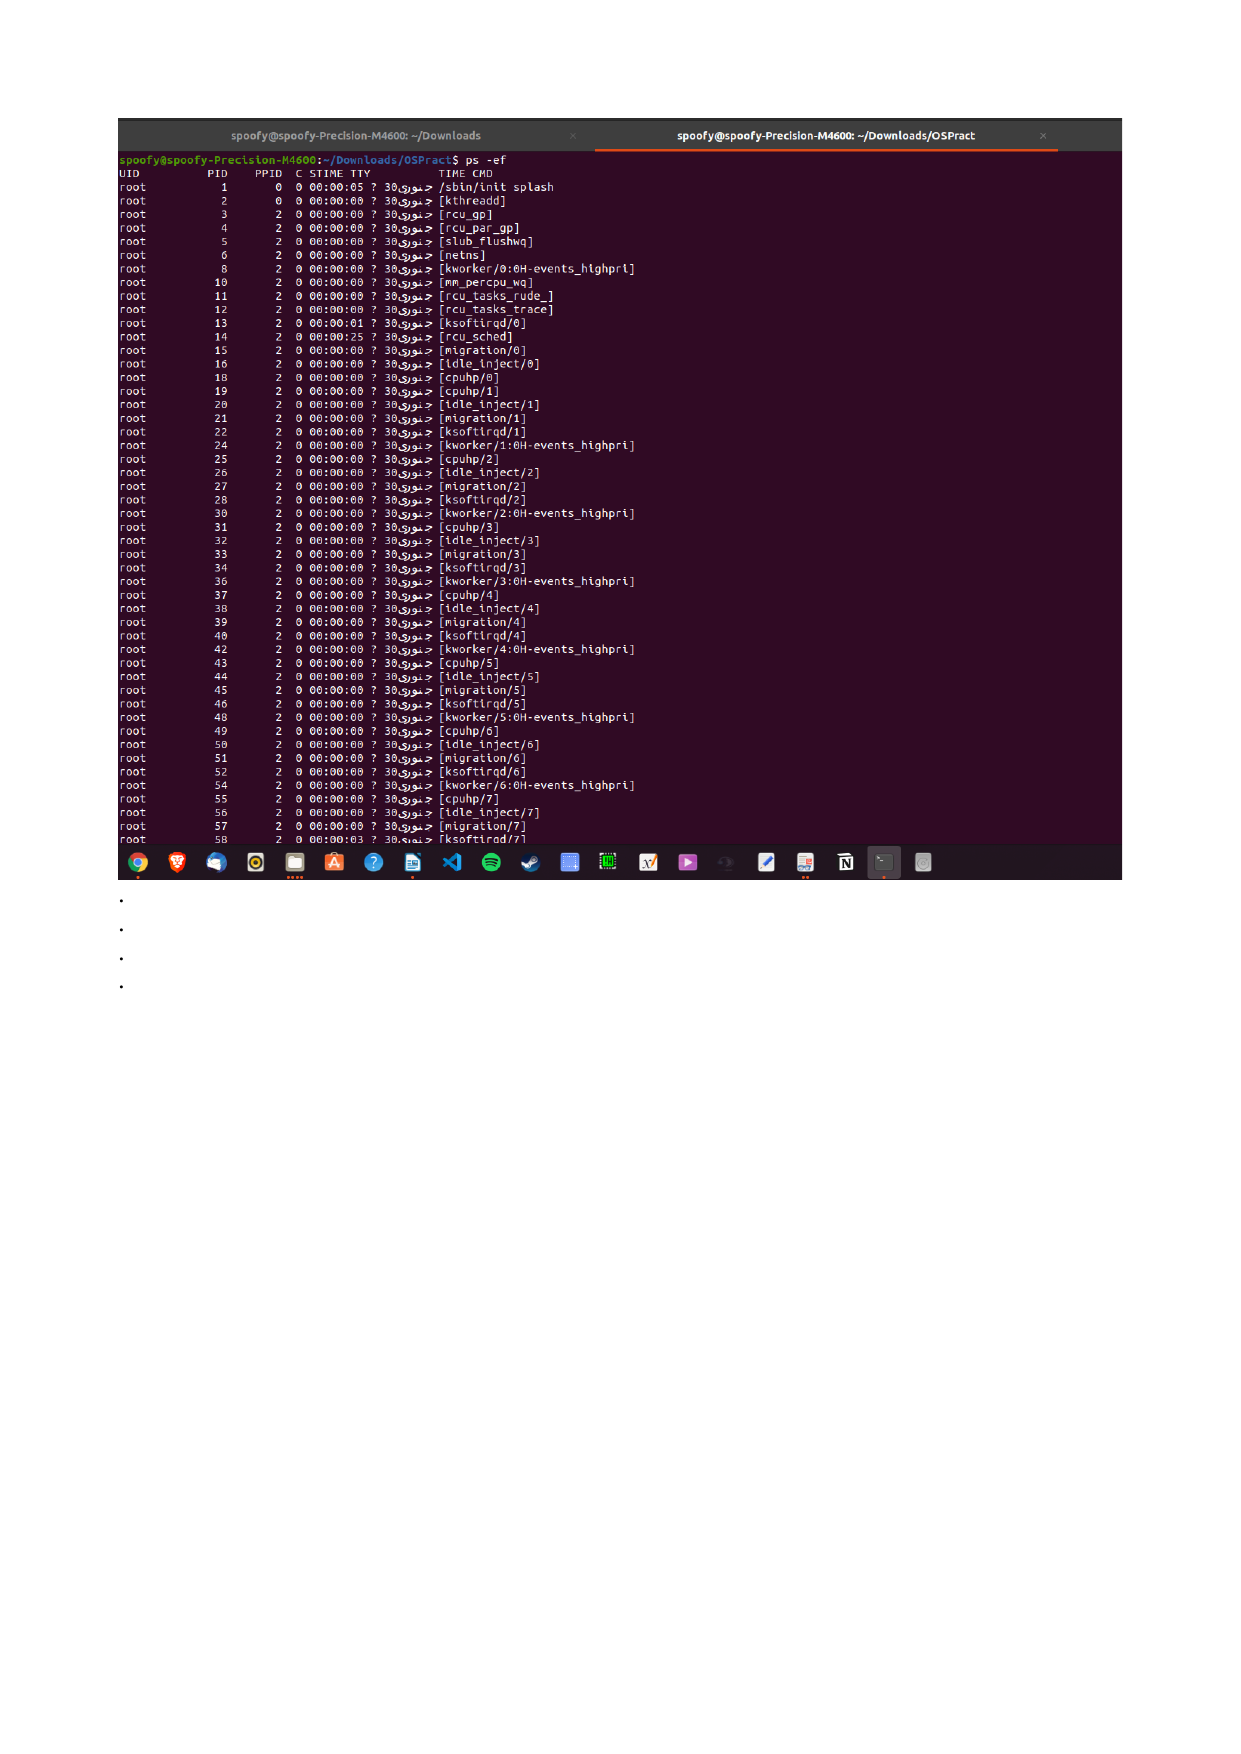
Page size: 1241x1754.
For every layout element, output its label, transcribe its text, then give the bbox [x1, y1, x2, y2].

text . [118, 880, 1122, 908]
text . [118, 965, 1122, 994]
picture [118, 118, 1123, 880]
text . [118, 937, 1122, 965]
text . [118, 908, 1122, 937]
